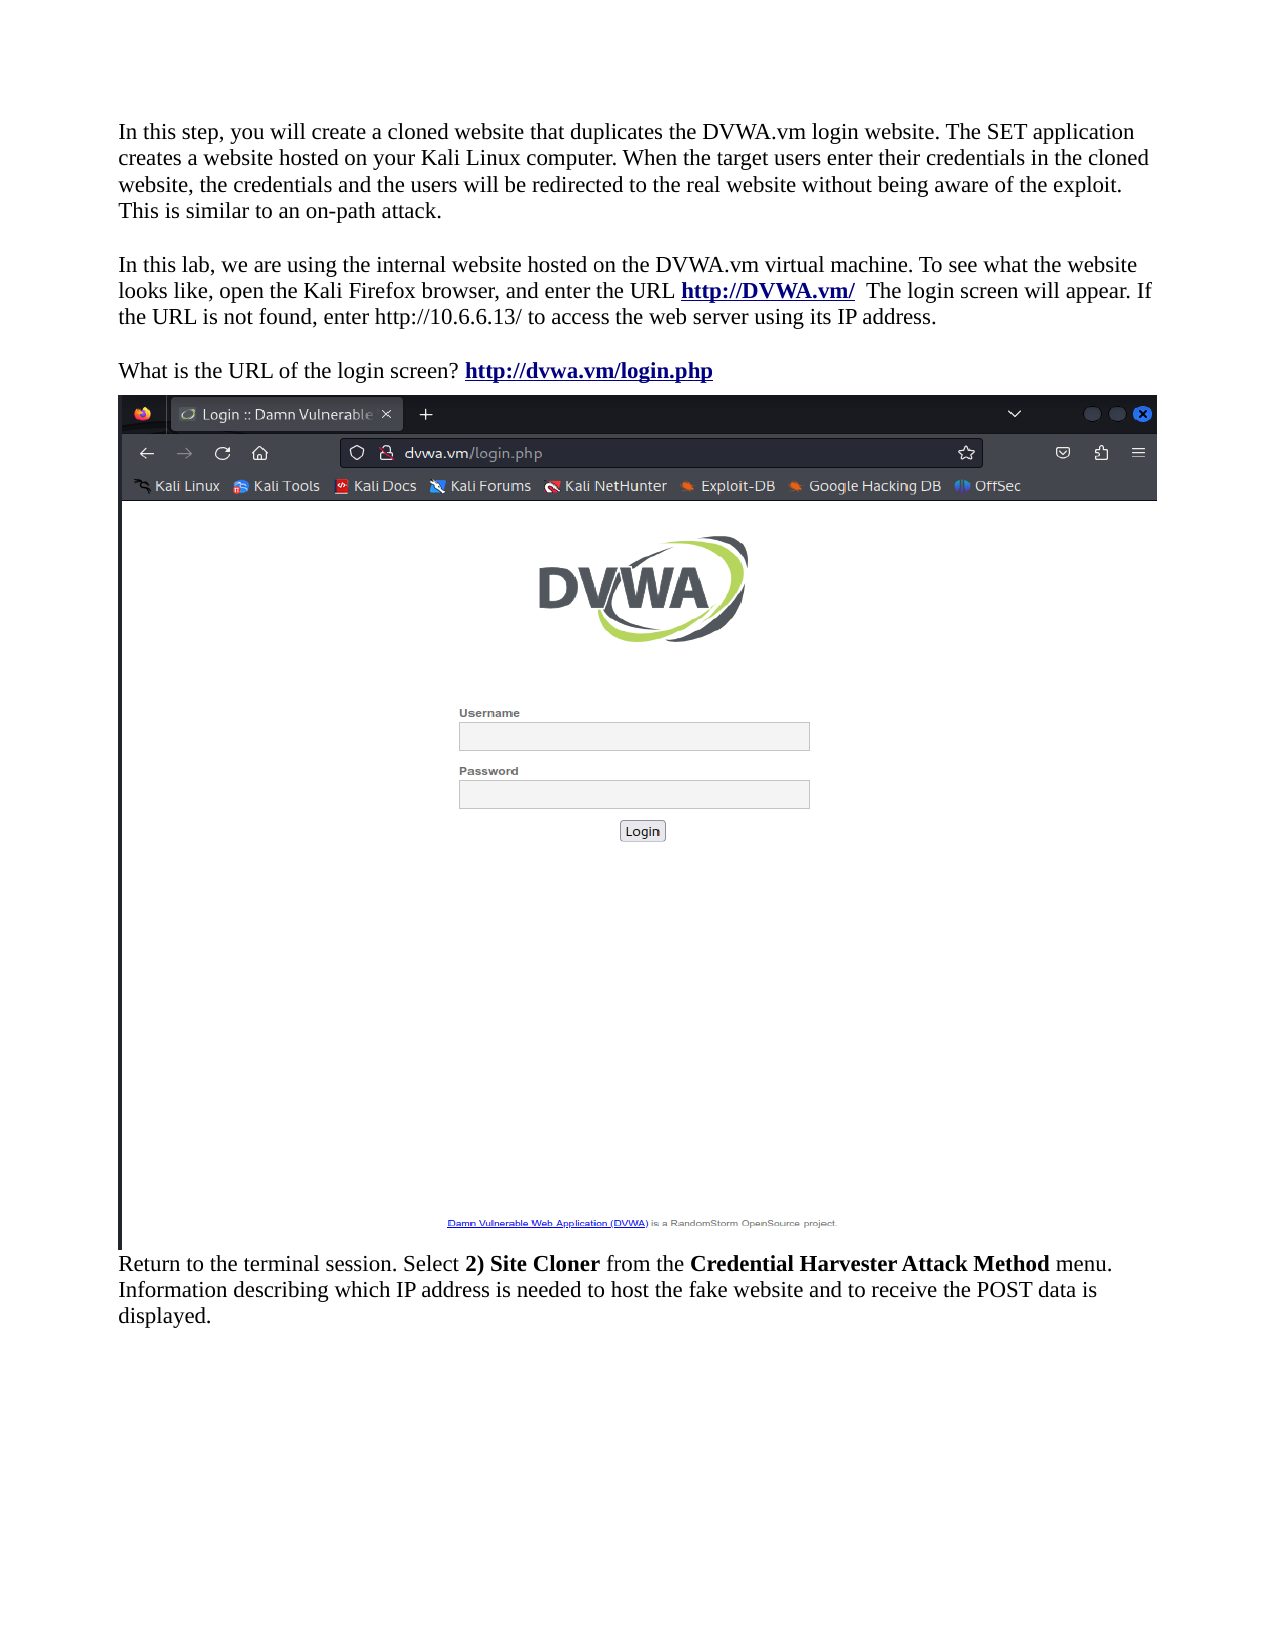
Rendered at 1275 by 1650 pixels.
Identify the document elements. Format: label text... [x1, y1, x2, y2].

subtitle In this lab, we are using the internal website hosted on the DVWA.vm virtual machine. To see what the website looks like, open the Kali Firefox browser, and enter the URL http://DVWA.vm/ The login screen will appear. If the URL is not found, enter http://10.6.6.13/ to access the web server using its IP address. [118, 251, 1157, 330]
text Return to the terminal session. Select 2) Site Cloner from the Credential Harvester Attack Method menu. Information describing which IP address is needed to host the fake website and to receive the POST data is displayed. [118, 1250, 1157, 1329]
subtitle In this step, you will create a cloned website that duplicates the DVWA.vm login website. The SET application creates a website hosted on your Kali Linux computer. When the target users enter their credentials in the cloned website, the credentials and the users will be redirected to the real website without being aware of the exploit. This is similar to an on-path attack. [118, 118, 1157, 223]
picture [118, 395, 1157, 1250]
subtitle What is the URL of the login screen? http://dvwa.vm/login.php [118, 357, 1157, 383]
